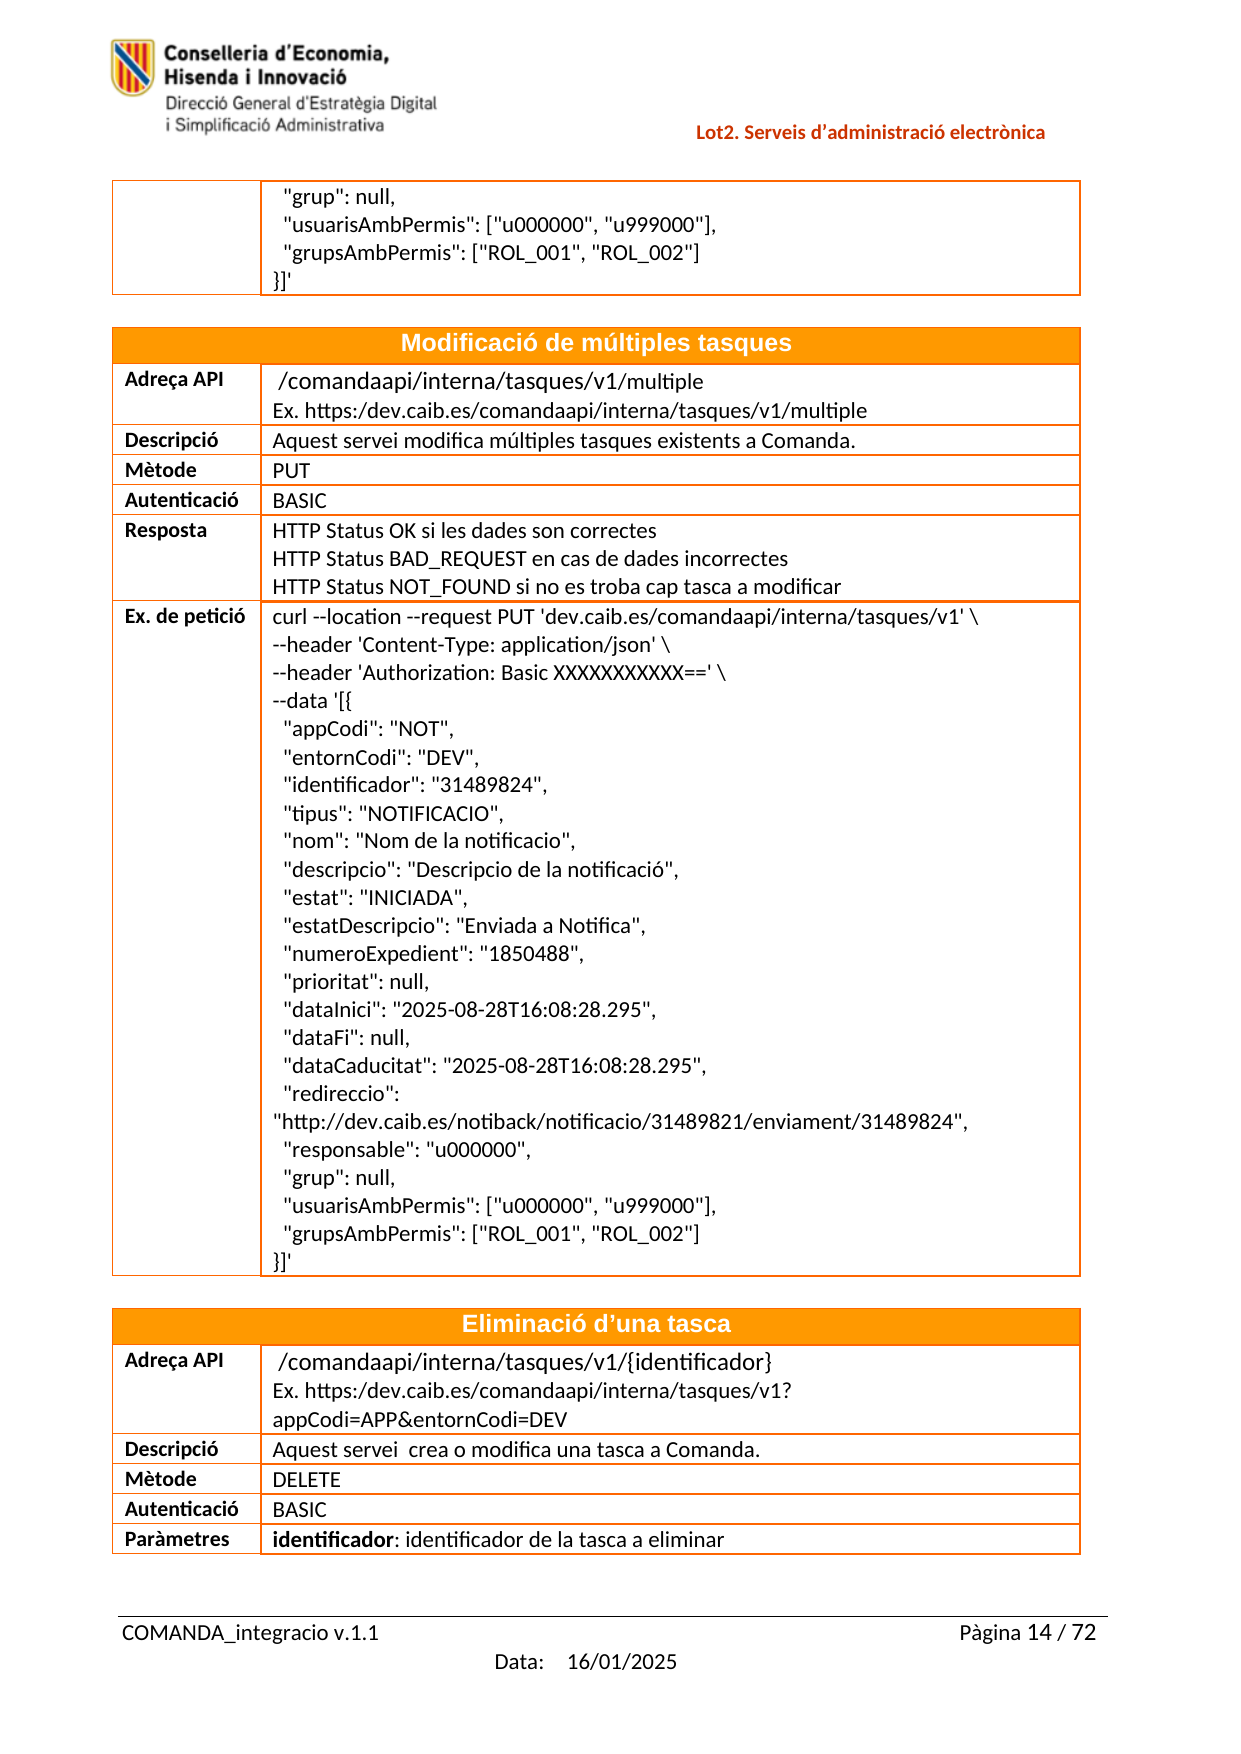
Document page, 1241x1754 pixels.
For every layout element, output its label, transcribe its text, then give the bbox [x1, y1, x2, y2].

table_cell Paràmetres [113, 1524, 260, 1553]
table_cell Adreça API [113, 364, 260, 424]
table_cell Descripció [113, 425, 260, 454]
table_cell Resposta [113, 515, 260, 600]
table_header Eliminació d’una tasca [113, 1309, 1079, 1344]
table_cell curl --location --request PUT 'dev.caib.es/comandaapi/interna/tasques/v1' \ --header 'Content-Type: application/json' \ --header 'Authorization: Basic XXXXXXXXXXX==' \ --data '[{ "appCodi": "NOT", "entornCodi": "DEV", "identificador": "31489824", "tipus": "NOTIFICACIO", "nom": "Nom de la notificacio", "descripcio": "Descripcio de la notificació", "estat": "INICIADA", "estatDescripcio": "Enviada a Notifica", "numeroExpedient": "1850488", "prioritat": null, "dataInici": "2025-08-28T16:08:28.295", "dataFi": null, "dataCaducitat": "2025-08-28T16:08:28.295", "redireccio": "http://dev.caib.es/notiback/notificacio/31489821/enviament/31489824", "responsable": "u000000", "grup": null, "usuarisAmbPermis": ["u000000", "u999000"], "grupsAmbPermis": ["ROL_001", "ROL_002"] }]' [262, 603, 1079, 1275]
table_cell Adreça API [113, 1345, 260, 1433]
table_cell BASIC [262, 1495, 1079, 1523]
table_cell PUT [262, 456, 1079, 484]
table_cell Ex. de petició [113, 601, 260, 1275]
table_cell BASIC [262, 486, 1079, 514]
table_cell Descripció [113, 1434, 260, 1463]
table_cell /comandaapi/interna/tasques/v1/multiple Ex. https:/dev.caib.es/comandaapi/interna/tasques/v1/multiple [262, 365, 1079, 424]
table_cell Autenticació [113, 485, 260, 514]
table_cell Autenticació [113, 1494, 260, 1523]
table_cell HTTP Status OK si les dades son correctes HTTP Status BAD_REQUEST en cas de dades incorrectes HTTP Status NOT_FOUND si no es troba cap tasca a modificar [262, 516, 1079, 600]
table_cell Aquest servei crea o modifica una tasca a Comanda. [262, 1435, 1079, 1463]
table_cell Aquest servei modifica múltiples tasques existents a Comanda. [262, 426, 1079, 454]
table_cell [113, 181, 260, 294]
table_cell identificador: identificador de la tasca a eliminar [262, 1525, 1079, 1553]
table_cell Mètode [113, 455, 260, 484]
table_header Modificació de múltiples tasques [113, 328, 1079, 363]
table_cell "grup": null, "usuarisAmbPermis": ["u000000", "u999000"], "grupsAmbPermis": ["ROL_001", "ROL_002"] }]' [262, 182, 1079, 294]
table_cell /comandaapi/interna/tasques/v1/{identificador} Ex. https:/dev.caib.es/comandaapi/interna/tasques/v1?appCodi=APP&entornCodi=DEV [262, 1346, 1079, 1433]
picture [100, 26, 467, 156]
table_cell Mètode [113, 1464, 260, 1493]
table_cell DELETE [262, 1465, 1079, 1493]
